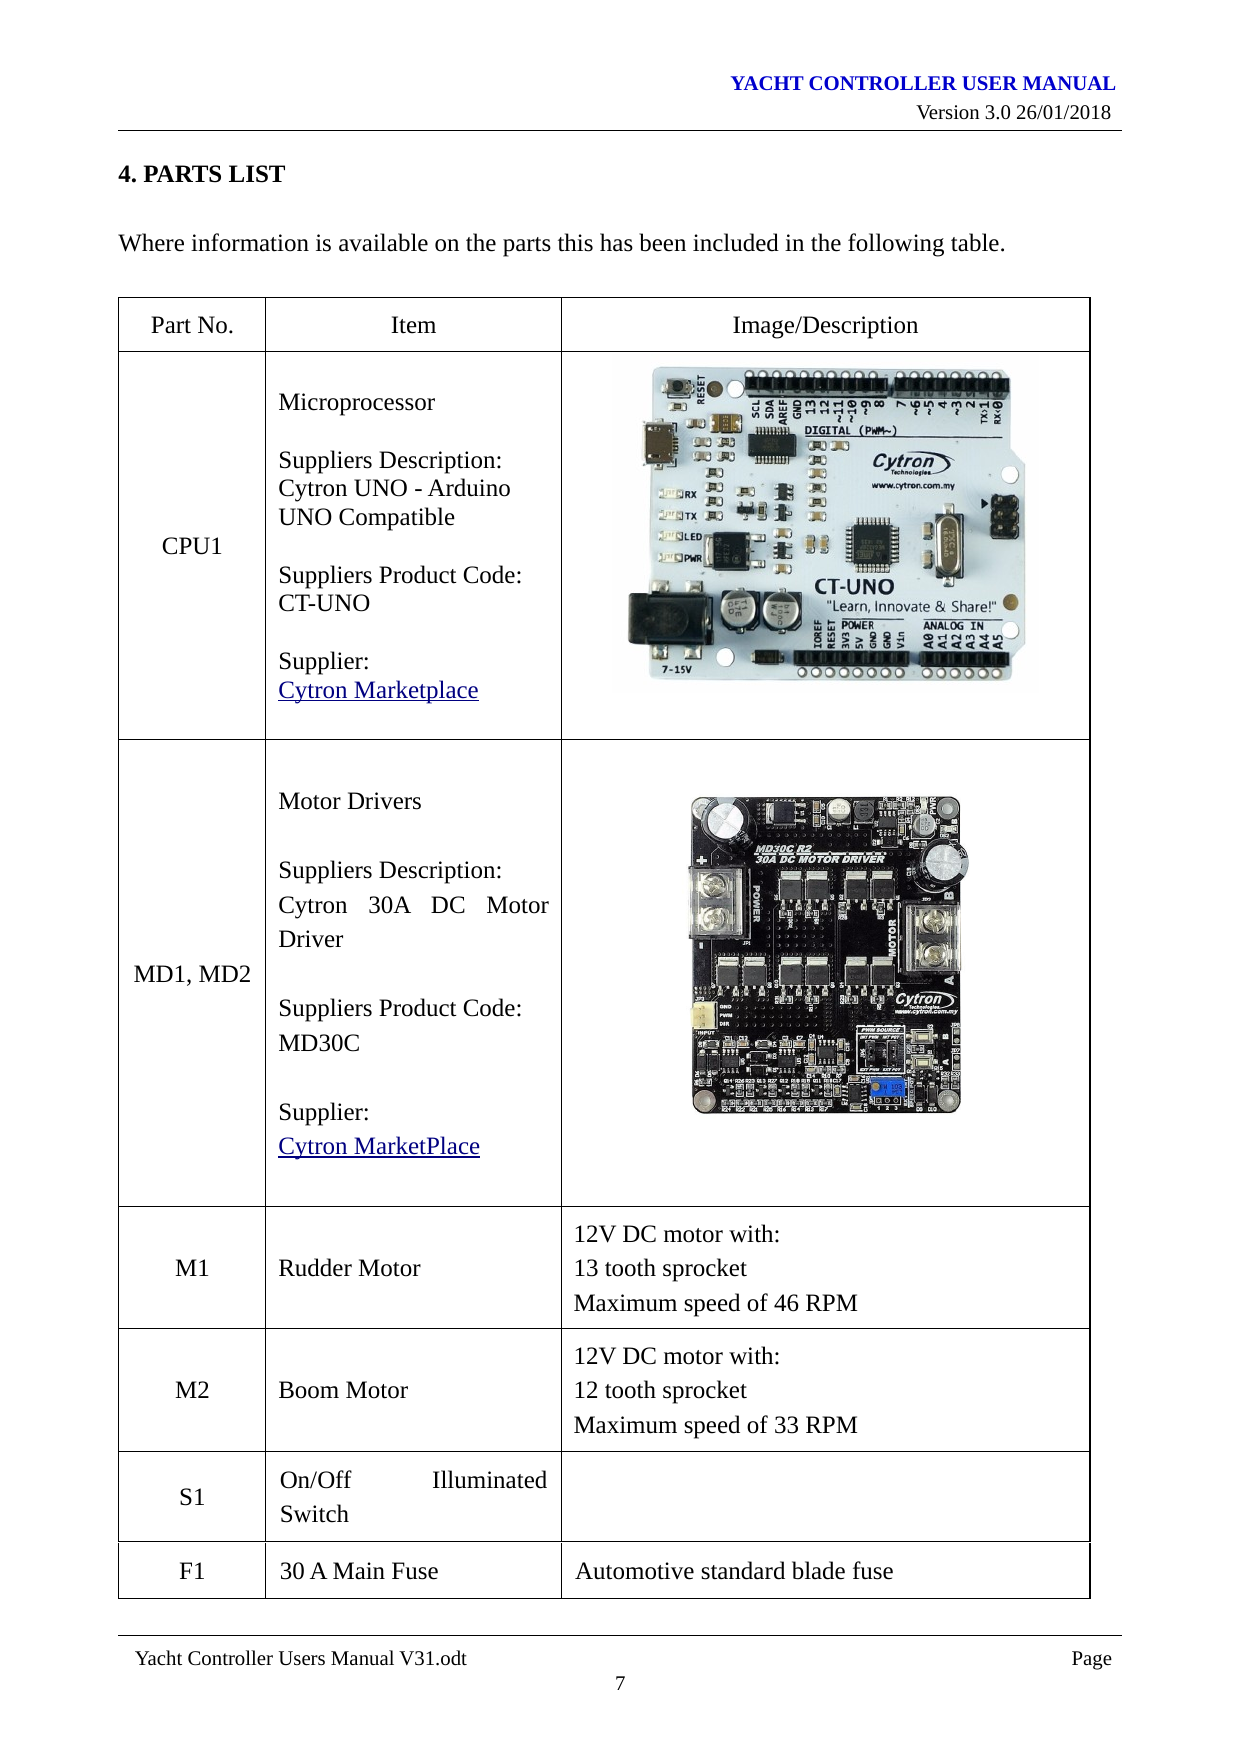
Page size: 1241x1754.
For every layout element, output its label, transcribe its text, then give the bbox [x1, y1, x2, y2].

table_cell 12V DC motor with: 12 tooth sprocket Maximum speed of 33 RPM [562, 1329, 1089, 1451]
table_cell [562, 740, 1089, 1206]
table_cell [562, 355, 1089, 739]
text 4. PARTS LIST [118, 159, 1122, 188]
table_cell Automotive standard blade fuse [562, 1543, 1089, 1598]
table_cell F1 [119, 1543, 265, 1598]
table_cell Rudder Motor [266, 1207, 561, 1328]
table_cell CPU1 [119, 352, 265, 739]
table_cell MD1, MD2 [119, 740, 265, 1206]
table_header Image/Description [562, 298, 1089, 351]
table_header Part No. [119, 298, 265, 351]
text Where information is available on the parts this has been included in the following table. [118, 228, 1122, 257]
table_cell 12V DC motor with: 13 tooth sprocket Maximum speed of 46 RPM [562, 1207, 1089, 1328]
table_cell 30 A Main Fuse [266, 1543, 561, 1598]
table_cell On/Off Illuminated Switch [266, 1452, 561, 1541]
table_cell Motor Drivers Suppliers Description: Cytron 30A DC Motor Driver Suppliers Product Code: MD30C Supplier: Cytron MarketPlace [266, 740, 561, 1206]
table_cell M2 [119, 1329, 265, 1451]
picture [612, 354, 1039, 693]
table_cell M1 [119, 1207, 265, 1328]
table_cell Microprocessor Suppliers Description: Cytron UNO - Arduino UNO Compatible Suppliers Product Code: CT-UNO Supplier: Cytron Marketplace [266, 352, 561, 739]
table_cell Boom Motor [266, 1329, 561, 1451]
table_header Item [266, 298, 561, 351]
table_cell [562, 1452, 1089, 1541]
picture [614, 743, 1037, 1160]
table_cell S1 [119, 1452, 265, 1541]
